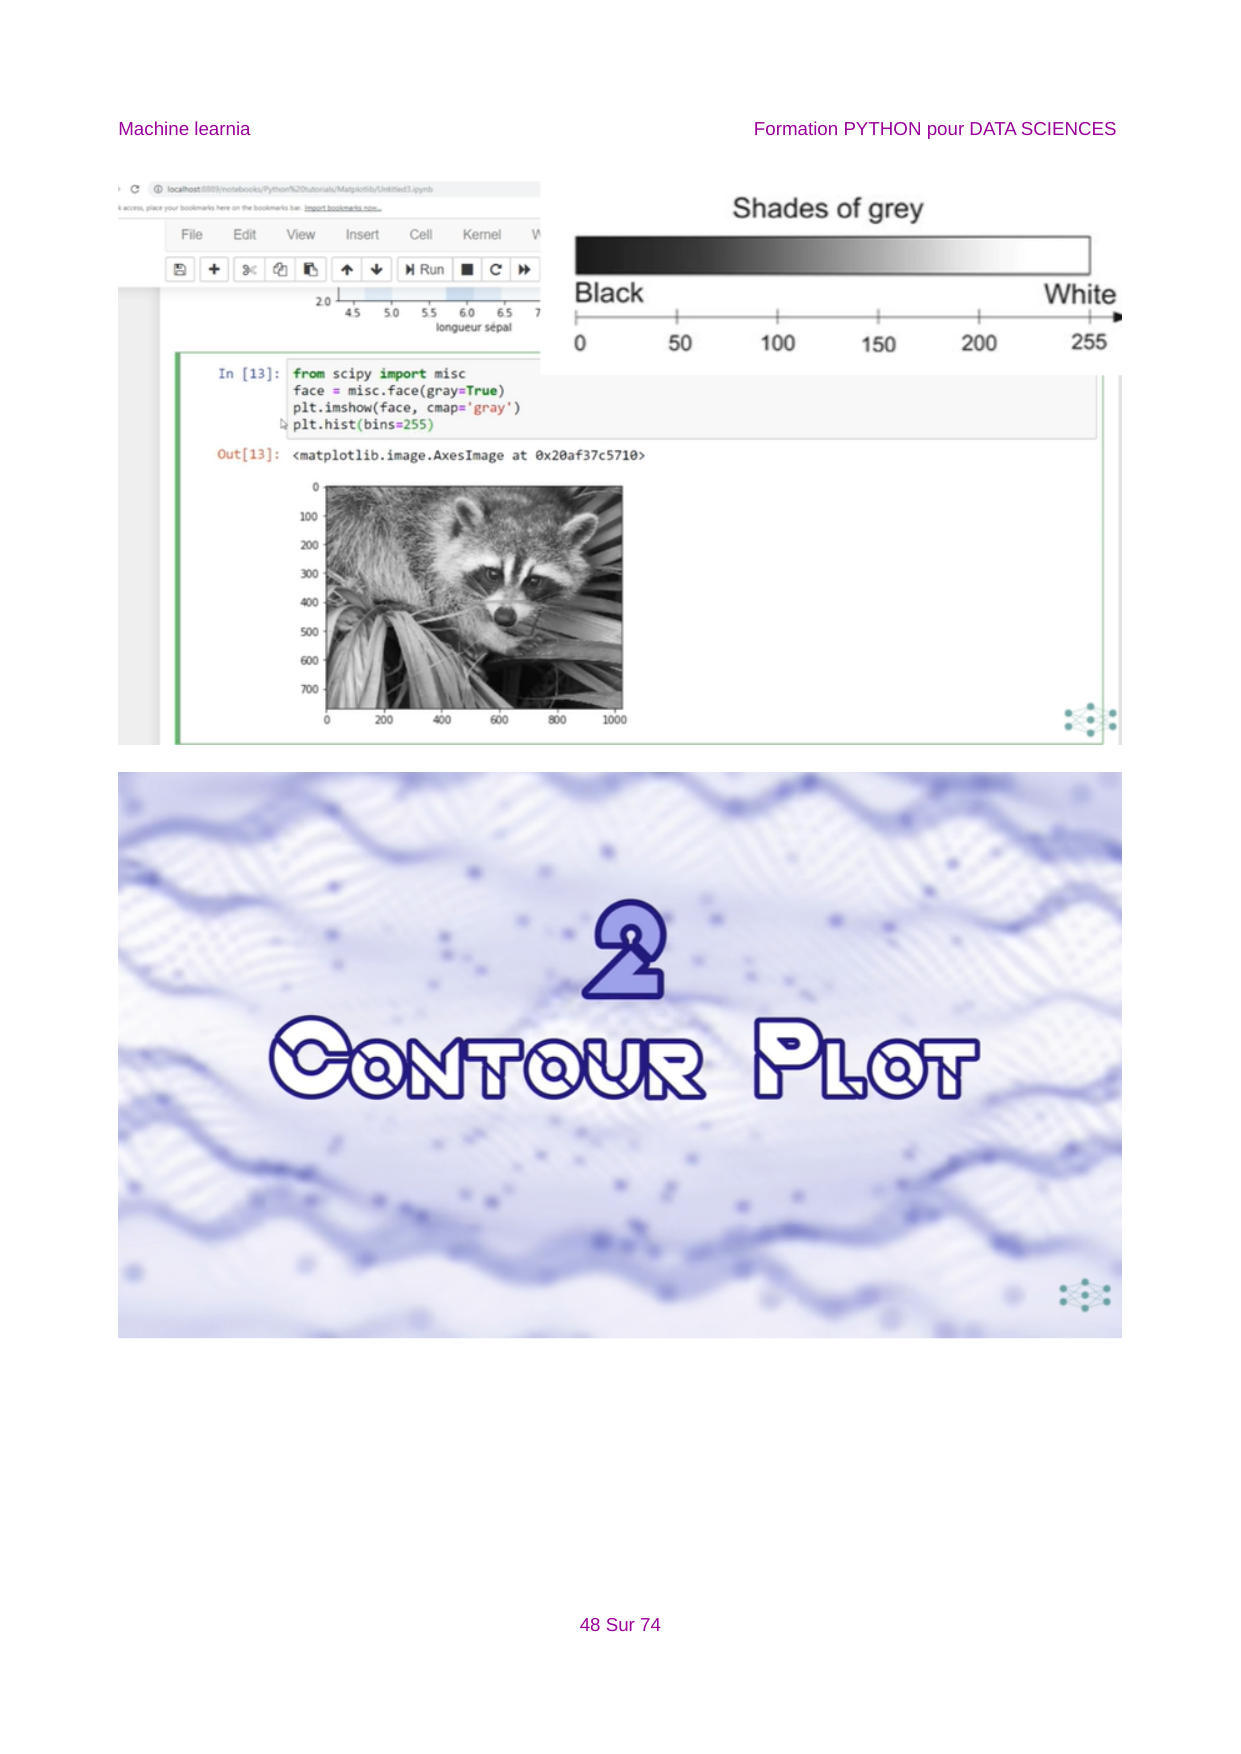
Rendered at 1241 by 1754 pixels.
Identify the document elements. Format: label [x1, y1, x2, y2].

picture [118, 169, 1122, 745]
picture [118, 772, 1122, 1342]
